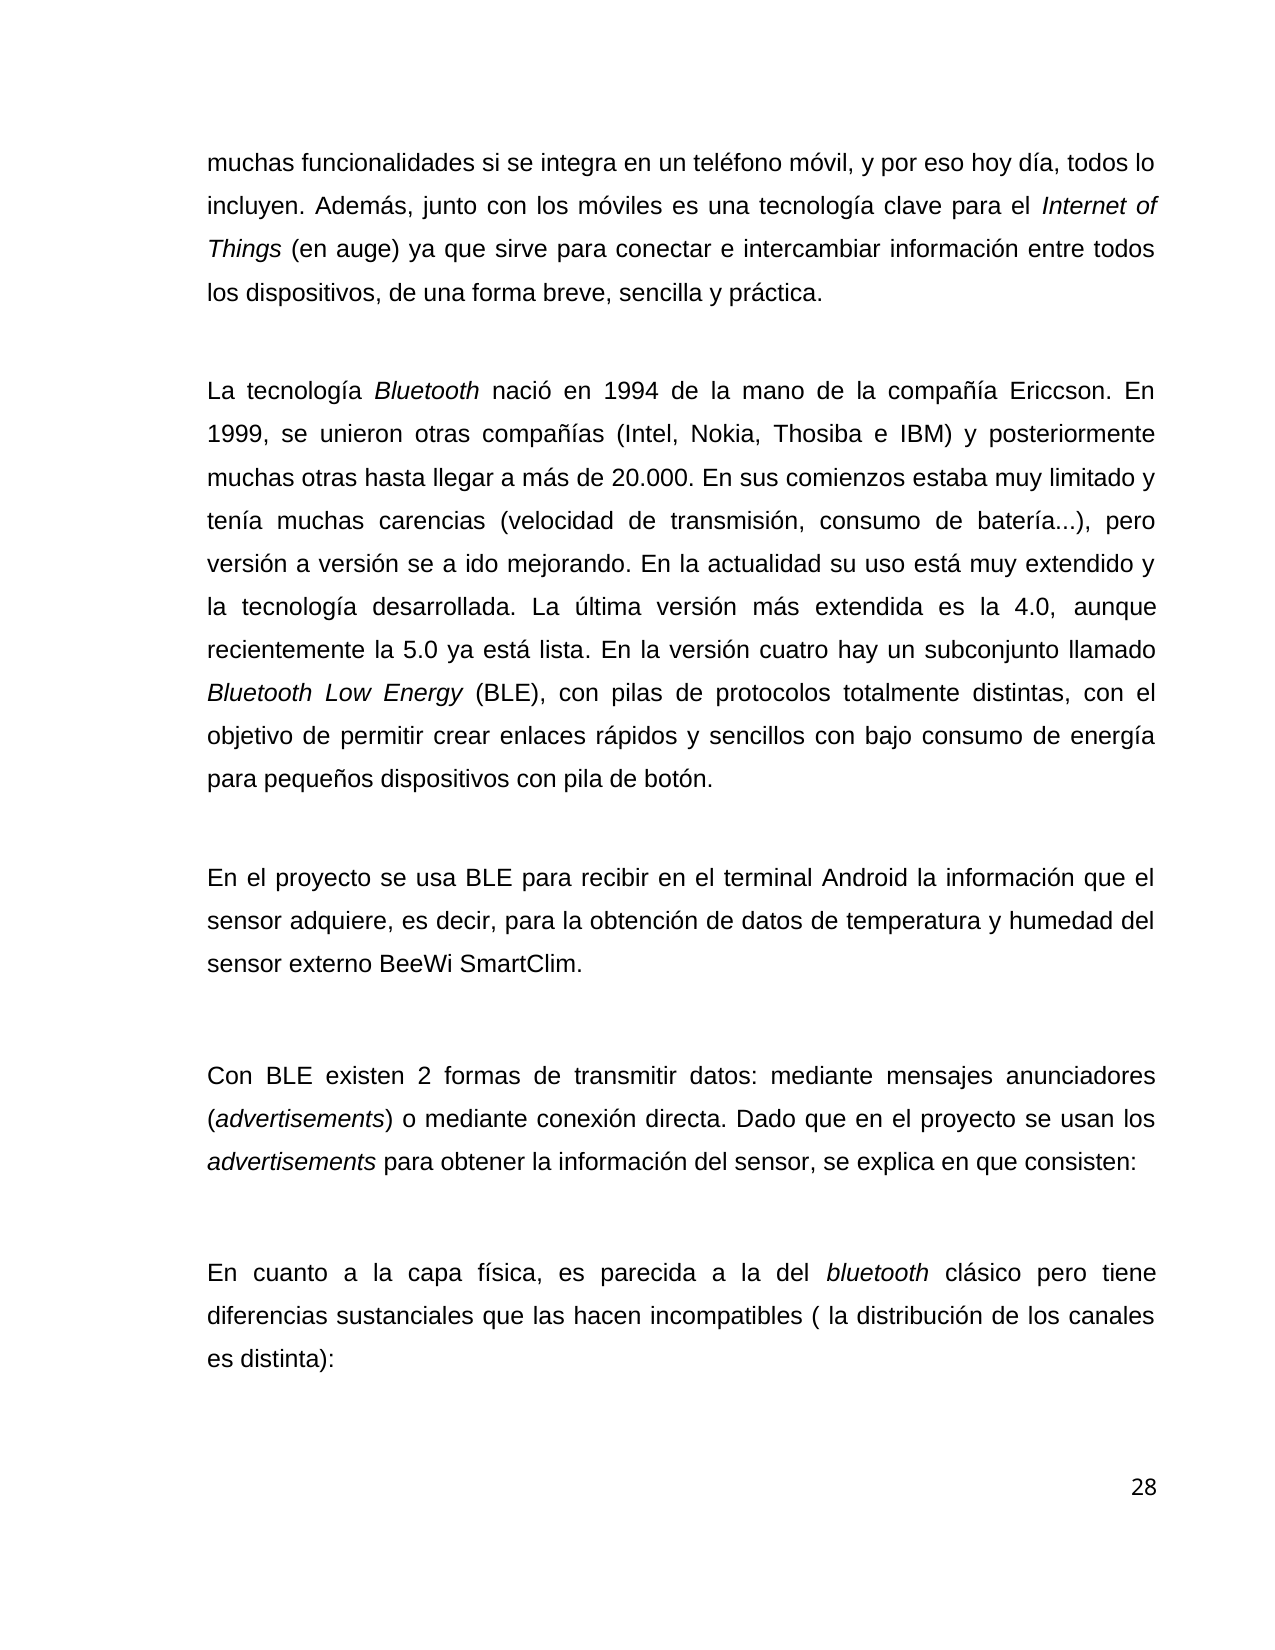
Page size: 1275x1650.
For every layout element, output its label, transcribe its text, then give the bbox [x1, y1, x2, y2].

text muchas funcionalidades si se integra en un teléfono móvil, y por eso hoy día, todos lo incluyen. Además, junto con los móviles es una tecnología clave para el Internet of Things (en auge) ya que sirve para conectar e intercambiar información entre todos los dispositivos, de una forma breve, sencilla y práctica. [207, 148, 1157, 306]
text La tecnología Bluetooth nació en 1994 de la mano de la compañía Ericcson. En 1999, se unieron otras compañías (Intel, Nokia, Thosiba e IBM) y posteriormente muchas otras hasta llegar a más de 20.000. En sus comienzos estaba muy limitado y tenía muchas carencias (velocidad de transmisión, consumo de batería...), pero versión a versión se a ido mejorando. En la actualidad su uso está muy extendido y la tecnología desarrollada. La última versión más extendida es la 4.0, aunque recientemente la 5.0 ya está lista. En la versión cuatro hay un subconjunto llamado Bluetooth Low Energy (BLE), con pilas de protocolos totalmente distintas, con el objetivo de permitir crear enlaces rápidos y sencillos con bajo consumo de energía para pequeños dispositivos con pila de botón. [207, 376, 1157, 793]
text Con BLE existen 2 formas de transmitir datos: mediante mensajes anunciadores (advertisements) o mediante conexión directa. Dado que en el proyecto se usan los advertisements para obtener la información del sensor, se explica en que consisten: [207, 1061, 1157, 1176]
text En el proyecto se usa BLE para recibir en el terminal Android la información que el sensor adquiere, es decir, para la obtención de datos de temperatura y humedad del sensor externo BeeWi SmartClim. [207, 863, 1157, 978]
text En cuanto a la capa física, es parecida a la del bluetooth clásico pero tiene diferencias sustanciales que las hacen incompatibles ( la distribución de los canales es distinta): [207, 1258, 1157, 1373]
